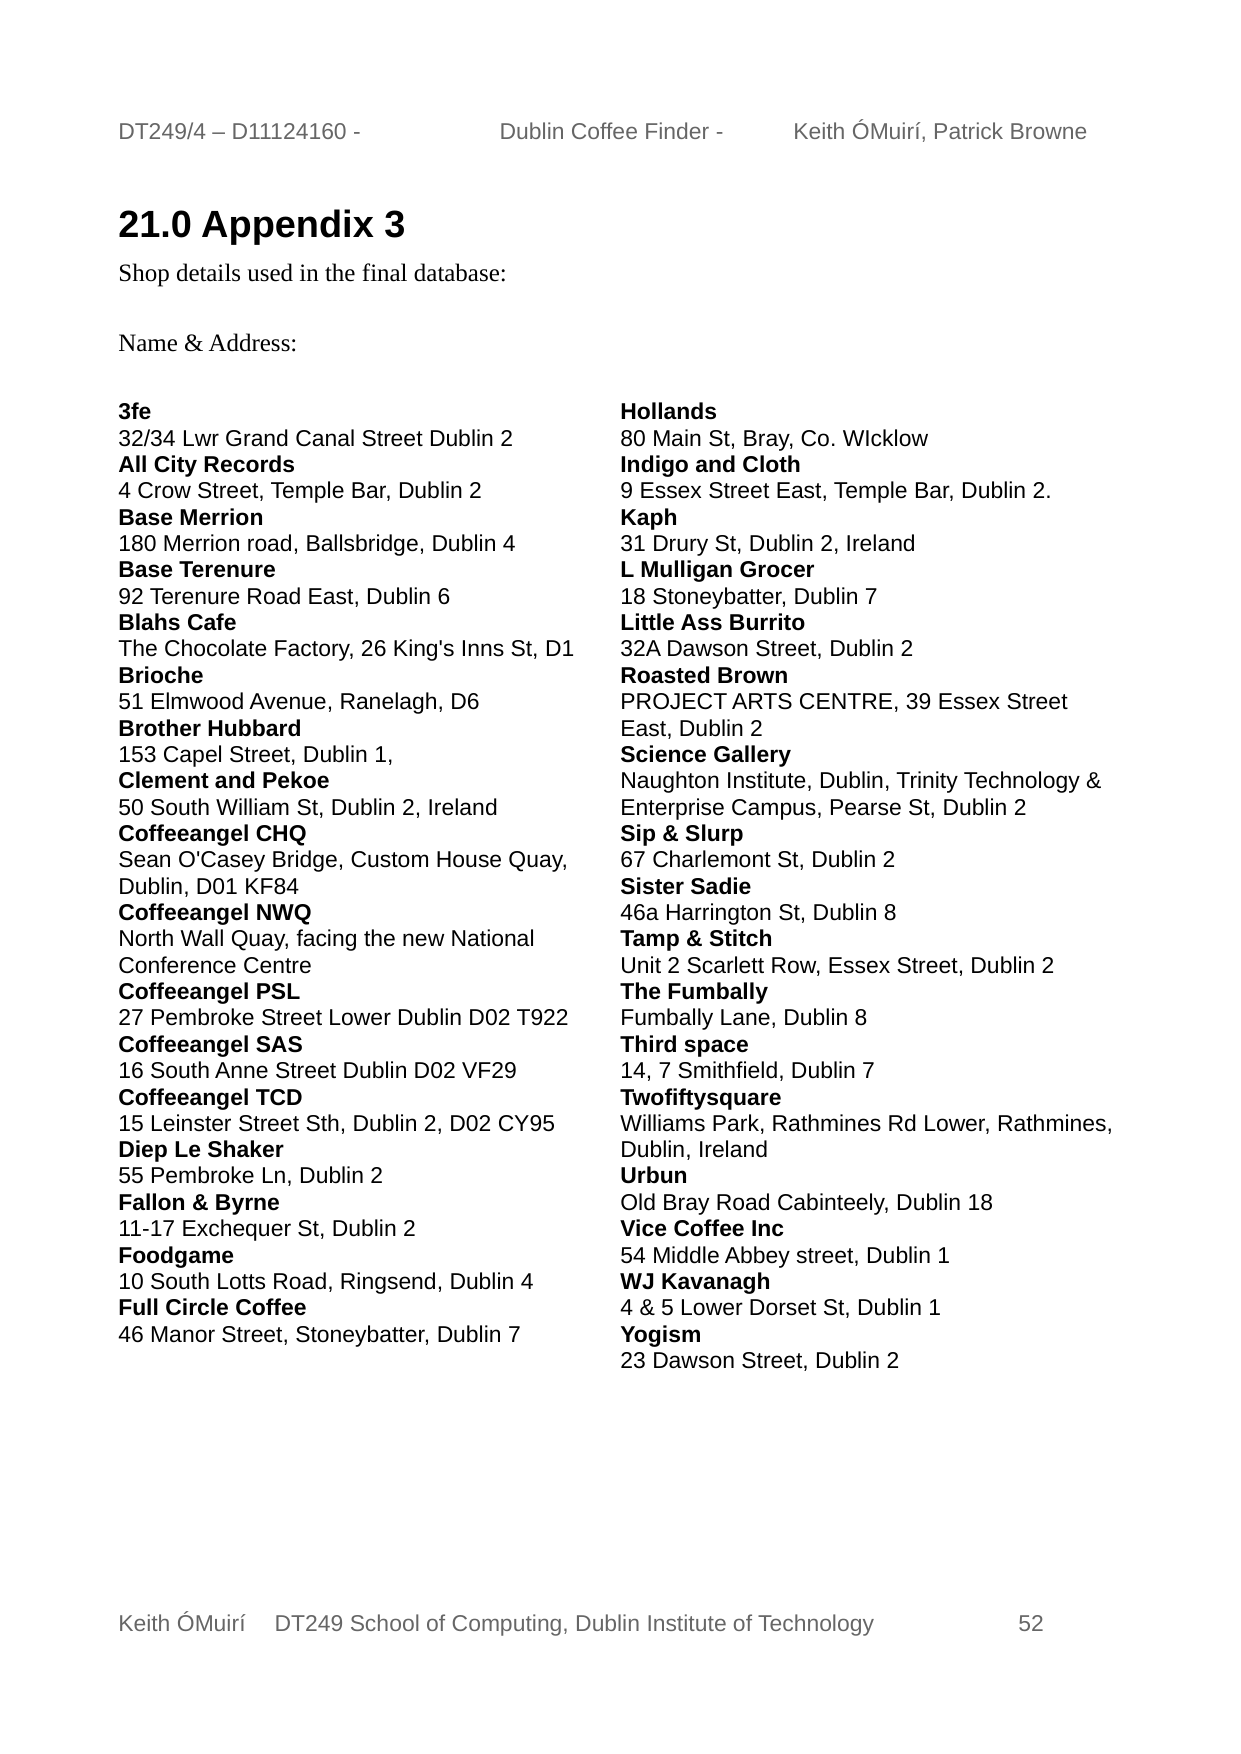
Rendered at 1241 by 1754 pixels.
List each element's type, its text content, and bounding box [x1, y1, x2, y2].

text Coffeeangel TCD [118, 1083, 620, 1110]
text WJ Kavanagh [620, 1268, 1122, 1294]
text 32A Dawson Street, Dublin 2 [620, 635, 1122, 662]
text Base Merrion [118, 504, 620, 530]
text 80 Main St, Bray, Co. WIcklow [620, 424, 1122, 451]
text Fumbally Lane, Dublin 8 [620, 1004, 1122, 1031]
text Sip & Slurp [620, 820, 1122, 846]
text Full Circle Coffee [118, 1294, 620, 1321]
text 11-17 Exchequer St, Dublin 2 [118, 1215, 620, 1242]
text Old Bray Road Cabinteely, Dublin 18 [620, 1189, 1122, 1215]
text 3fe [118, 398, 620, 424]
text 15 Leinster Street Sth, Dublin 2, D02 CY95 [118, 1110, 620, 1136]
text Science Gallery [620, 741, 1122, 767]
text Roasted Brown [620, 662, 1122, 688]
text Naughton Institute, Dublin, Trinity Technology & Enterprise Campus, Pearse St, Dublin 2 [620, 767, 1122, 820]
text Diep Le Shaker [118, 1136, 620, 1162]
text Foodgame [118, 1242, 620, 1268]
text 92 Terenure Road East, Dublin 6 [118, 583, 620, 609]
text 4 Crow Street, Temple Bar, Dublin 2 [118, 477, 620, 504]
subtitle 21.0 Appendix 3 [118, 202, 1122, 246]
text Clement and Pekoe [118, 767, 620, 793]
text Name & Address: [118, 328, 1122, 357]
text 10 South Lotts Road, Ringsend, Dublin 4 [118, 1268, 620, 1294]
text Yogism [620, 1321, 1122, 1347]
text Third space [620, 1031, 1122, 1057]
text The Fumbally [620, 978, 1122, 1004]
text Shop details used in the final database: [118, 258, 1122, 287]
text Coffeeangel CHQ [118, 820, 620, 846]
text 46a Harrington St, Dublin 8 [620, 899, 1122, 925]
text 153 Capel Street, Dublin 1, [118, 741, 620, 767]
text Little Ass Burrito [620, 609, 1122, 635]
text 23 Dawson Street, Dublin 2 [620, 1347, 1122, 1373]
text North Wall Quay, facing the new National Conference Centre [118, 925, 620, 978]
text Williams Park, Rathmines Rd Lower, Rathmines, Dublin, Ireland [620, 1110, 1122, 1162]
text Coffeeangel NWQ [118, 899, 620, 925]
text All City Records [118, 451, 620, 477]
text Indigo and Cloth [620, 451, 1122, 477]
text 27 Pembroke Street Lower Dublin D02 T922 [118, 1004, 620, 1031]
text The Chocolate Factory, 26 King's Inns St, D1 [118, 635, 620, 662]
text 46 Manor Street, Stoneybatter, Dublin 7 [118, 1321, 620, 1347]
text 32/34 Lwr Grand Canal Street Dublin 2 [118, 424, 620, 451]
text 51 Elmwood Avenue, Ranelagh, D6 [118, 688, 620, 714]
text 67 Charlemont St, Dublin 2 [620, 846, 1122, 873]
text 14, 7 Smithfield, Dublin 7 [620, 1057, 1122, 1083]
text L Mulligan Grocer [620, 556, 1122, 583]
text Brother Hubbard [118, 714, 620, 741]
text Sister Sadie [620, 873, 1122, 899]
text PROJECT ARTS CENTRE, 39 Essex Street East, Dublin 2 [620, 688, 1122, 741]
text Hollands [620, 398, 1122, 424]
text 9 Essex Street East, Temple Bar, Dublin 2. [620, 477, 1122, 504]
text Urbun [620, 1162, 1122, 1189]
text Coffeeangel PSL [118, 978, 620, 1004]
text Twofiftysquare [620, 1083, 1122, 1110]
text Coffeeangel SAS [118, 1031, 620, 1057]
text 31 Drury St, Dublin 2, Ireland [620, 530, 1122, 556]
text Tamp & Stitch [620, 925, 1122, 952]
text 16 South Anne Street Dublin D02 VF29 [118, 1057, 620, 1083]
text 180 Merrion road, Ballsbridge, Dublin 4 [118, 530, 620, 556]
text Fallon & Byrne [118, 1189, 620, 1215]
text 18 Stoneybatter, Dublin 7 [620, 583, 1122, 609]
text 54 Middle Abbey street, Dublin 1 [620, 1242, 1122, 1268]
text Sean O'Casey Bridge, Custom House Quay, Dublin, D01 KF84 [118, 846, 620, 899]
text Kaph [620, 504, 1122, 530]
text Unit 2 Scarlett Row, Essex Street, Dublin 2 [620, 952, 1122, 978]
text Base Terenure [118, 556, 620, 583]
text 4 & 5 Lower Dorset St, Dublin 1 [620, 1294, 1122, 1321]
text 55 Pembroke Ln, Dublin 2 [118, 1162, 620, 1189]
text Blahs Cafe [118, 609, 620, 635]
text Vice Coffee Inc [620, 1215, 1122, 1242]
text 50 South William St, Dublin 2, Ireland [118, 793, 620, 820]
text Brioche [118, 662, 620, 688]
